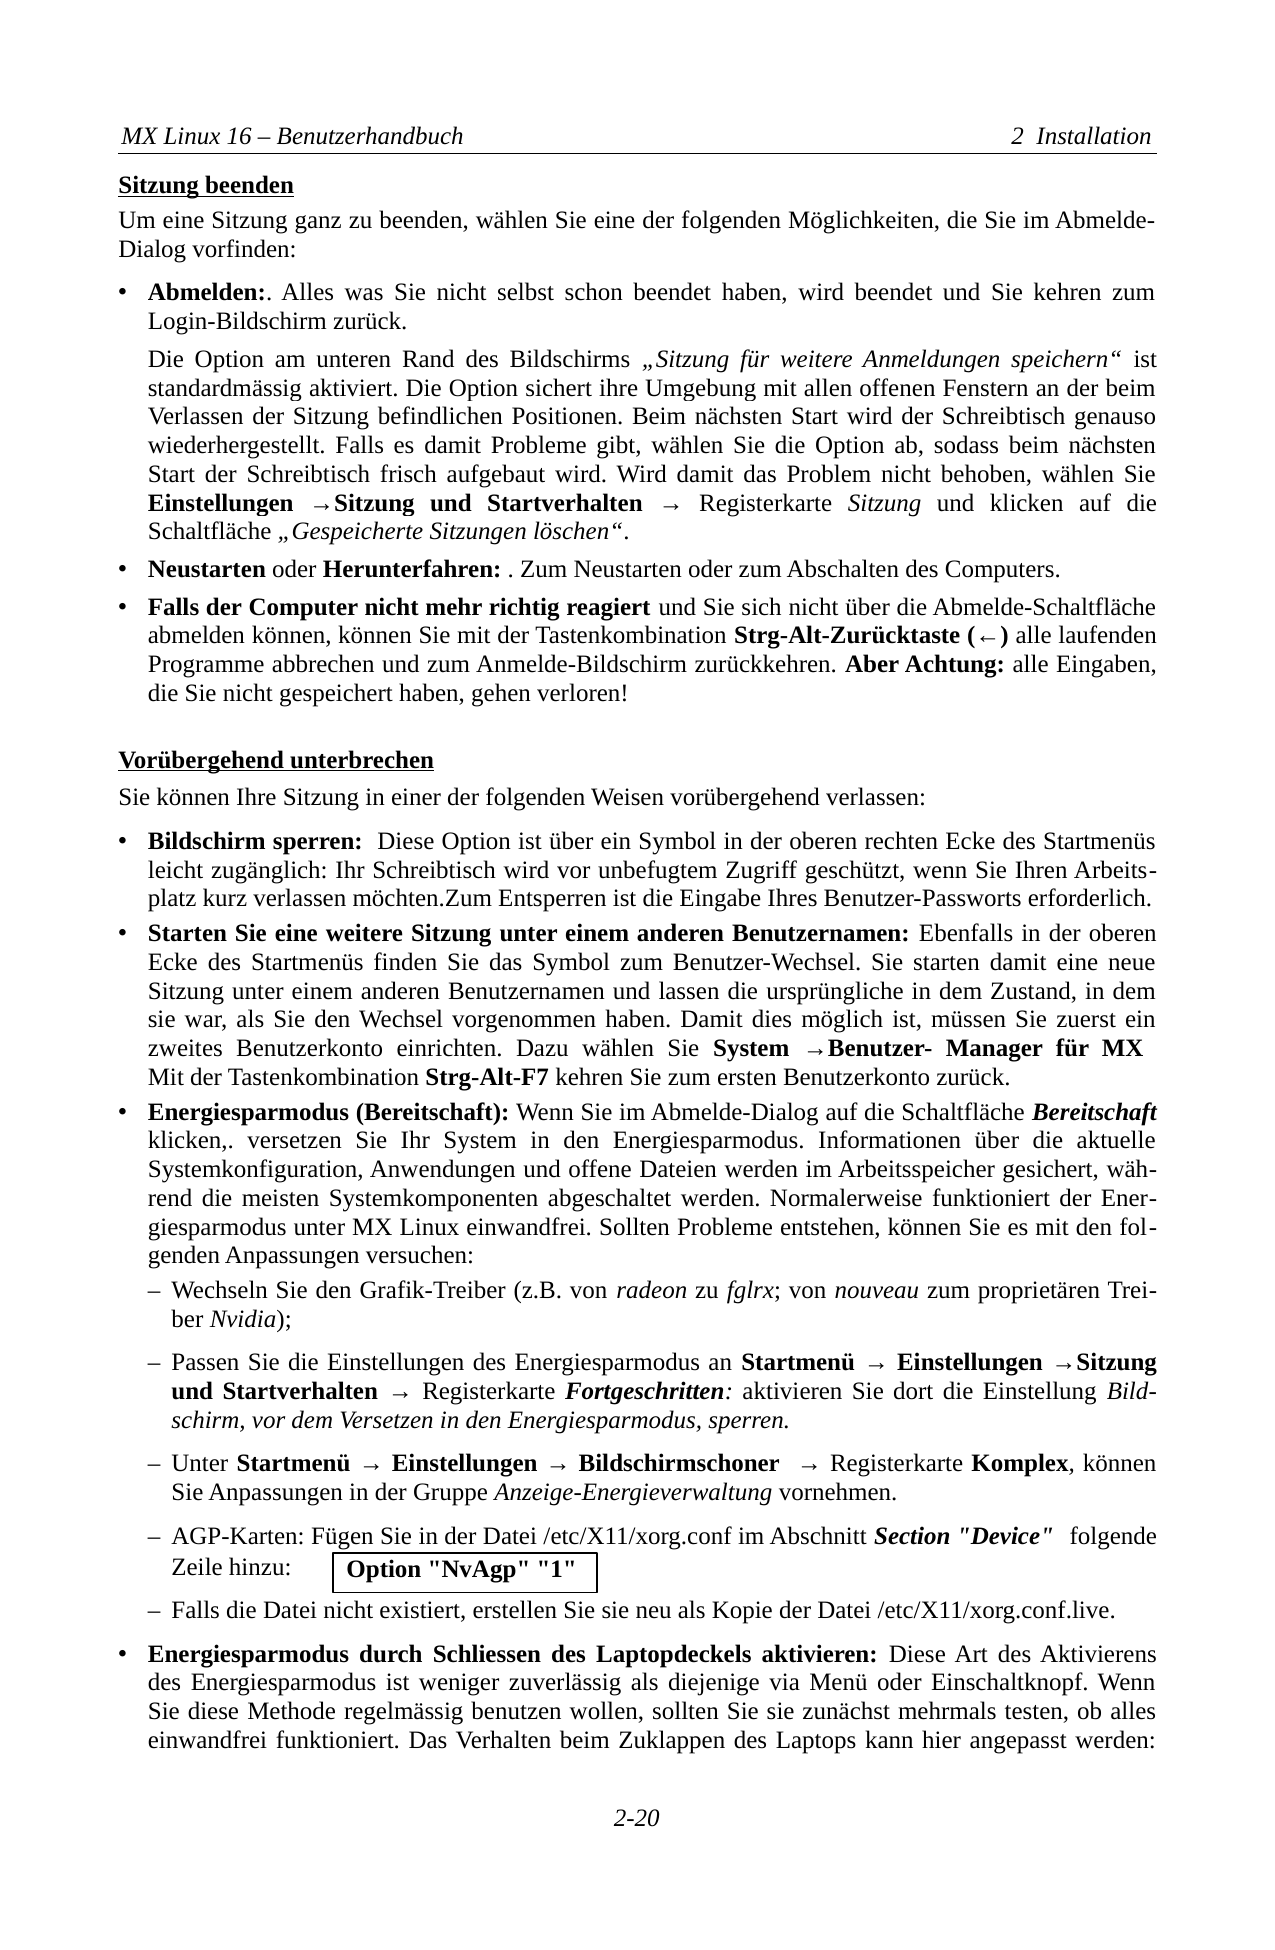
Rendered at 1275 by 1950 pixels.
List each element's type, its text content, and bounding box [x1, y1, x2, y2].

text Sie können Ihre Sitzung in einer der folgenden Weisen vorübergehend verlassen: [118, 782, 1157, 811]
list Abmelden:. Alles was Sie nicht selbst schon beendet haben, wird beendet und Sie kehren zum Login-Bildschirm zurück. [118, 277, 1157, 335]
list Unter Startmenü → Einstellungen → Bildschirmschoner → Registerkarte Komplex, können Sie Anpassungen in der Gruppe Anzeige-Energieverwaltung vornehmen. [148, 1448, 1157, 1506]
text Sitzung beenden [118, 171, 1157, 199]
list Falls der Computer nicht mehr richtig reagiert und Sie sich nicht über die Abmelde-Schaltfläche abmelden können, können Sie mit der Tastenkombination Strg-Alt-Zurücktaste (←) alle laufenden Programme abbrechen und zum Anmelde-Bildschirm zurückkehren. Aber Achtung: alle Eingaben, die Sie nicht gespeichert haben, gehen verloren! [118, 592, 1157, 707]
list Bildschirm sperren: Diese Option ist über ein Symbol in der oberen rechten Ecke des Startmenüs leicht zugänglich: Ihr Schreibtisch wird vor unbefugtem Zugriff geschützt, wenn Sie Ihren Arbeits­platz kurz verlassen möchten.Zum Entsperren ist die Eingabe Ihres Benutzer-Passworts erforderlich. [118, 826, 1157, 912]
list AGP-Karten: Fügen Sie in der Datei /etc/X11/xorg.conf im Abschnitt Section "Device" folgende Zeile hinzu: [148, 1521, 1157, 1580]
list Starten Sie eine weitere Sitzung unter einem anderen Benutzernamen: Ebenfalls in der oberen Ecke des Startmenüs finden Sie das Symbol zum Benutzer-Wechsel. Sie starten damit eine neue Sitzung unter einem anderen Benutzernamen und lassen die ursprüngliche in dem Zustand, in dem sie war, als Sie den Wechsel vorgenommen haben. Damit dies möglich ist, müssen Sie zuerst ein zweites Benutzerkonto einrichten. Dazu wählen Sie System →Benutzer- Manager für MX Mit der Tastenkombination Strg-Alt-F7 kehren Sie zum ersten Benutzerkonto zurück. [118, 918, 1157, 1091]
list Wechseln Sie den Grafik-Treiber (z.B. von radeon zu fglrx; von nouveau zum proprietären Trei­ber Nvidia); [148, 1275, 1157, 1333]
text Um eine Sitzung ganz zu beenden, wählen Sie eine der folgenden Möglichkeiten, die Sie im Abmelde-Dialog vorfinden: [118, 205, 1157, 263]
list Energiesparmodus durch Schliessen des Laptopdeckels aktivieren: Diese Art des Aktivierens des Energiesparmodus ist weniger zuverlässig als diejenige via Menü oder Einschaltknopf. Wenn Sie diese Methode regelmässig benutzen wollen, sollten Sie sie zunächst mehrmals testen, ob alles ein­wandfrei funktioniert. Das Verhalten beim Zuklappen des Laptops kann hier angepasst werden: [118, 1639, 1157, 1754]
list Passen Sie die Einstellungen des Energiesparmodus an Startmenü → Einstellungen →Sitzung und Startverhalten → Registerkarte Fortgeschritten: aktivieren Sie dort die Einstellung Bild­schirm, vor dem Versetzen in den Energiesparmodus, sperren. [148, 1347, 1157, 1434]
text Vorübergehend unterbrechen [118, 745, 1157, 774]
list Neustarten oder Herunterfahren: . Zum Neustarten oder zum Abschalten des Computers. [118, 554, 1157, 583]
text Die Option am unteren Rand des Bildschirms „Sitzung für weitere Anmeldungen speichern“ ist standardmässig aktiviert. Die Option sichert ihre Umgebung mit allen offenen Fenstern an der beim Verlassen der Sitzung befindlichen Positionen. Beim nächsten Start wird der Schreibtisch genauso wiederhergestellt. Falls es damit Probleme gibt, wählen Sie die Option ab, sodass beim nächsten Start der Schreibtisch frisch aufgebaut wird. Wird damit das Problem nicht behoben, wählen Sie Einstellungen →Sitzung und Startverhalten → Registerkarte Sitzung und klicken auf die Schaltfläche „Gespeicherte Sitzungen löschen“. [148, 344, 1157, 545]
list Energiesparmodus (Bereitschaft): Wenn Sie im Abmelde-Dialog auf die Schaltfläche Bereitschaft klicken,. versetzen Sie Ihr System in den Energiesparmodus. Informationen über die aktuelle Systemkonfiguration, Anwendungen und offene Dateien werden im Arbeitsspeicher gesichert, wäh­rend die meisten Systemkomponenten abgeschaltet werden. Normalerweise funktioniert der Ener­gie­sparmodus unter MX Linux einwandfrei. Sollten Probleme entstehen, können Sie es mit den fol­gen­den Anpassungen versuchen: [118, 1097, 1157, 1269]
list Falls die Datei nicht existiert, erstellen Sie sie neu als Kopie der Datei /etc/X11/xorg.conf.live. [148, 1595, 1157, 1624]
